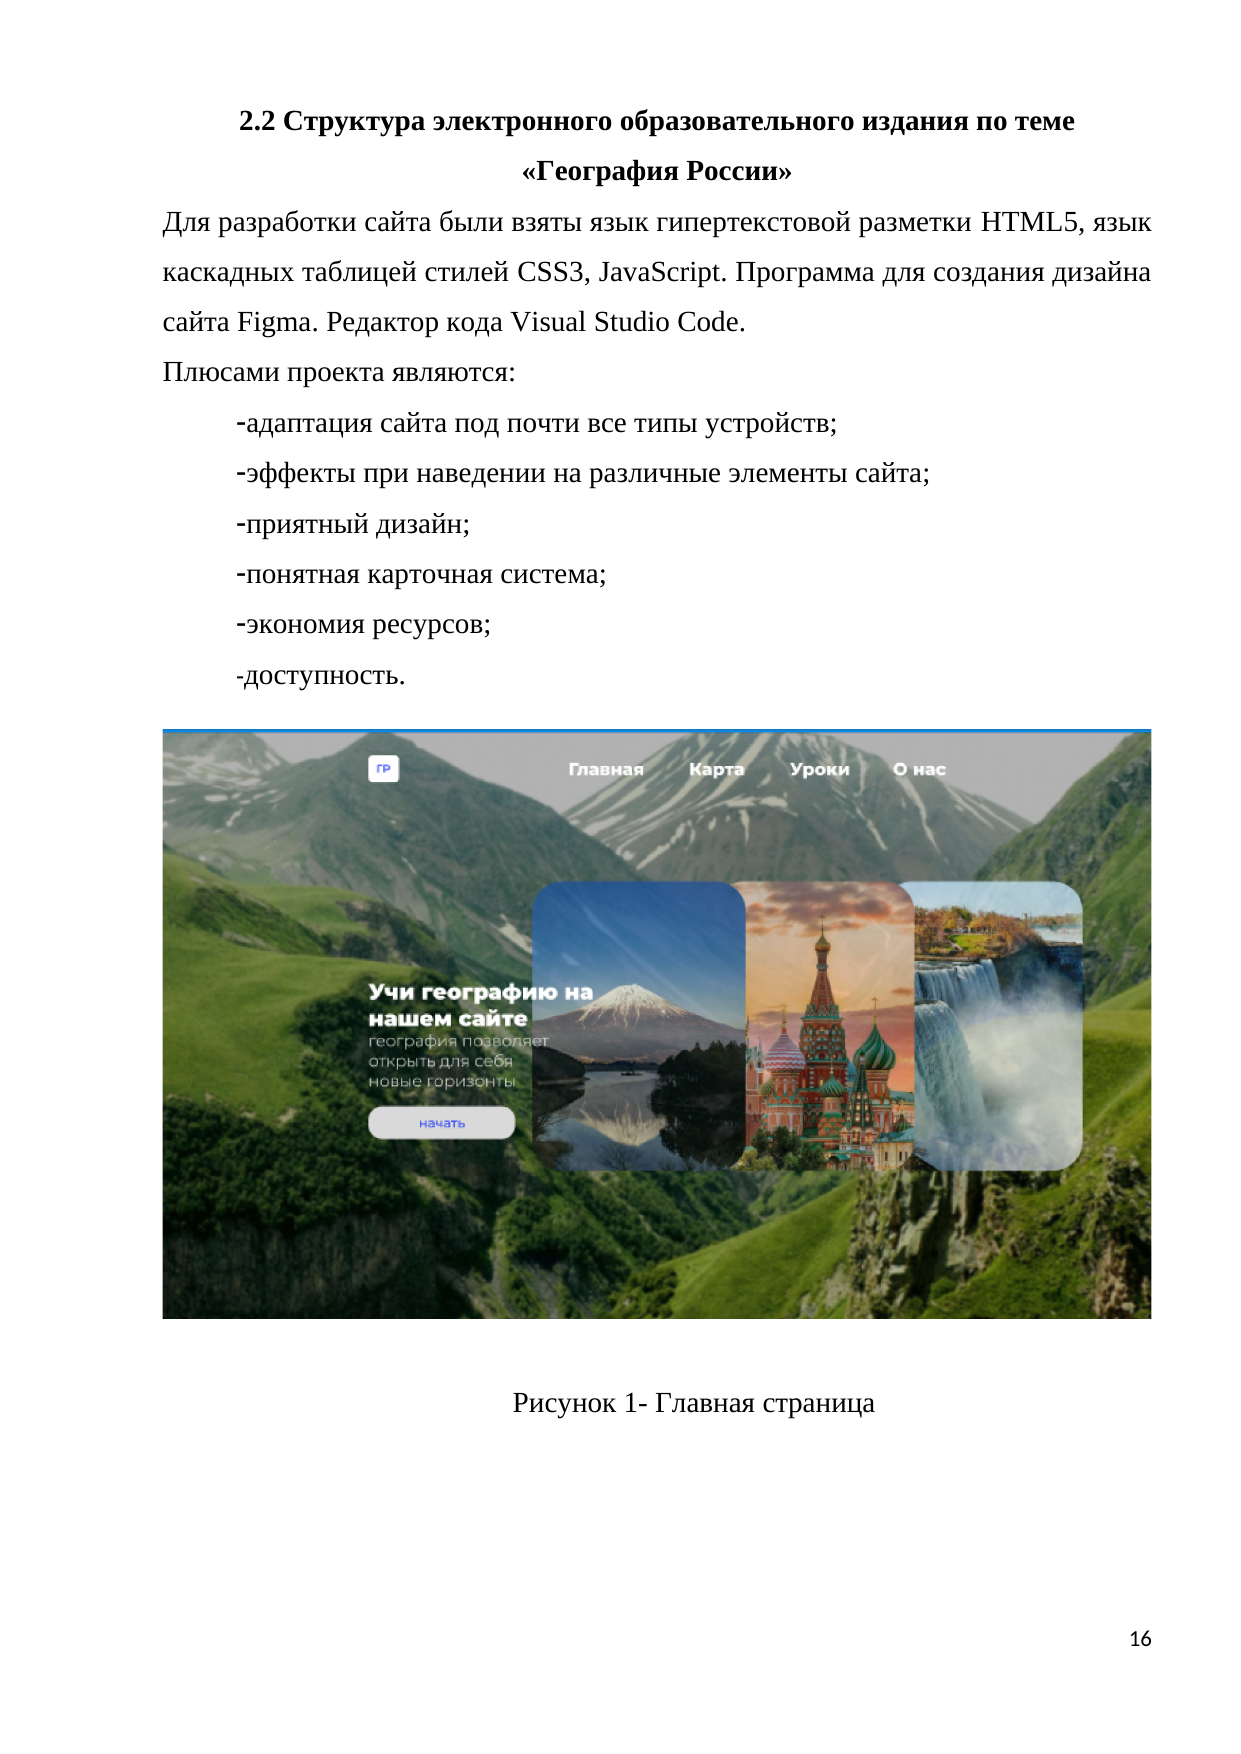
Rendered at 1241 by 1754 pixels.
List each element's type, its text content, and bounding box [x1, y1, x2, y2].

text Для разработки сайта были взяты язык гипертекстовой разметки HTML5, язык каскадных таблицей стилей CSS3, JavaScript. Программа для создания дизайна сайта Figma. Редактор кода Visual Studio Code. [162, 204, 1152, 338]
list эффекты при наведении на различные элементы сайта; [162, 455, 1152, 489]
list экономия ресурсов; [162, 607, 1152, 640]
list адаптация сайта под почти все типы устройств; [162, 405, 1152, 438]
text 2.2 Структура электронного образовательного издания по теме «География России» [162, 103, 1152, 187]
text Плюсами проекта являются: [162, 354, 1152, 388]
list приятный дизайн; [162, 506, 1152, 539]
list доступность. [162, 657, 1152, 691]
list понятная карточная система; [162, 556, 1152, 590]
text Рисунок 1- Главная страница [162, 1386, 1152, 1419]
